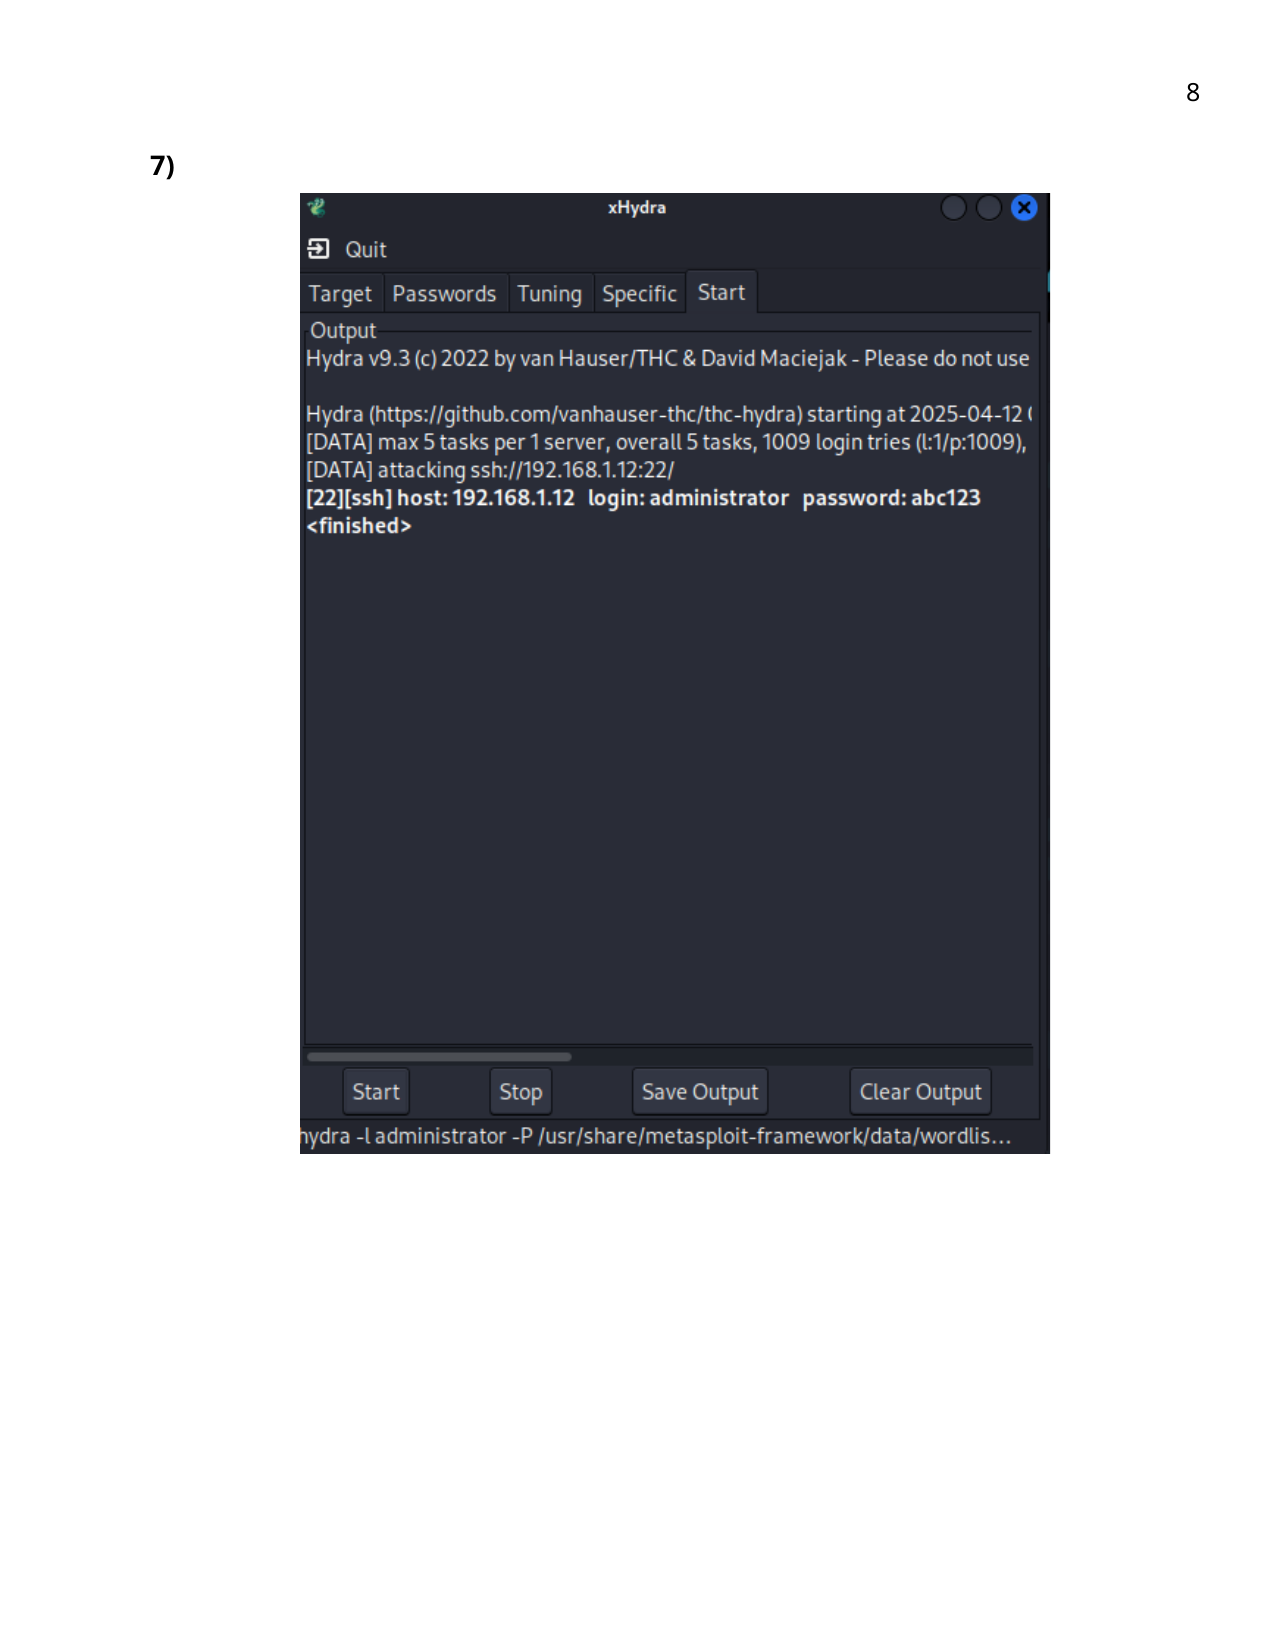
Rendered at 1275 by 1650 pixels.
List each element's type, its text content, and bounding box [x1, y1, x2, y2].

picture [300, 193, 1050, 1154]
text 7) [150, 146, 1200, 183]
